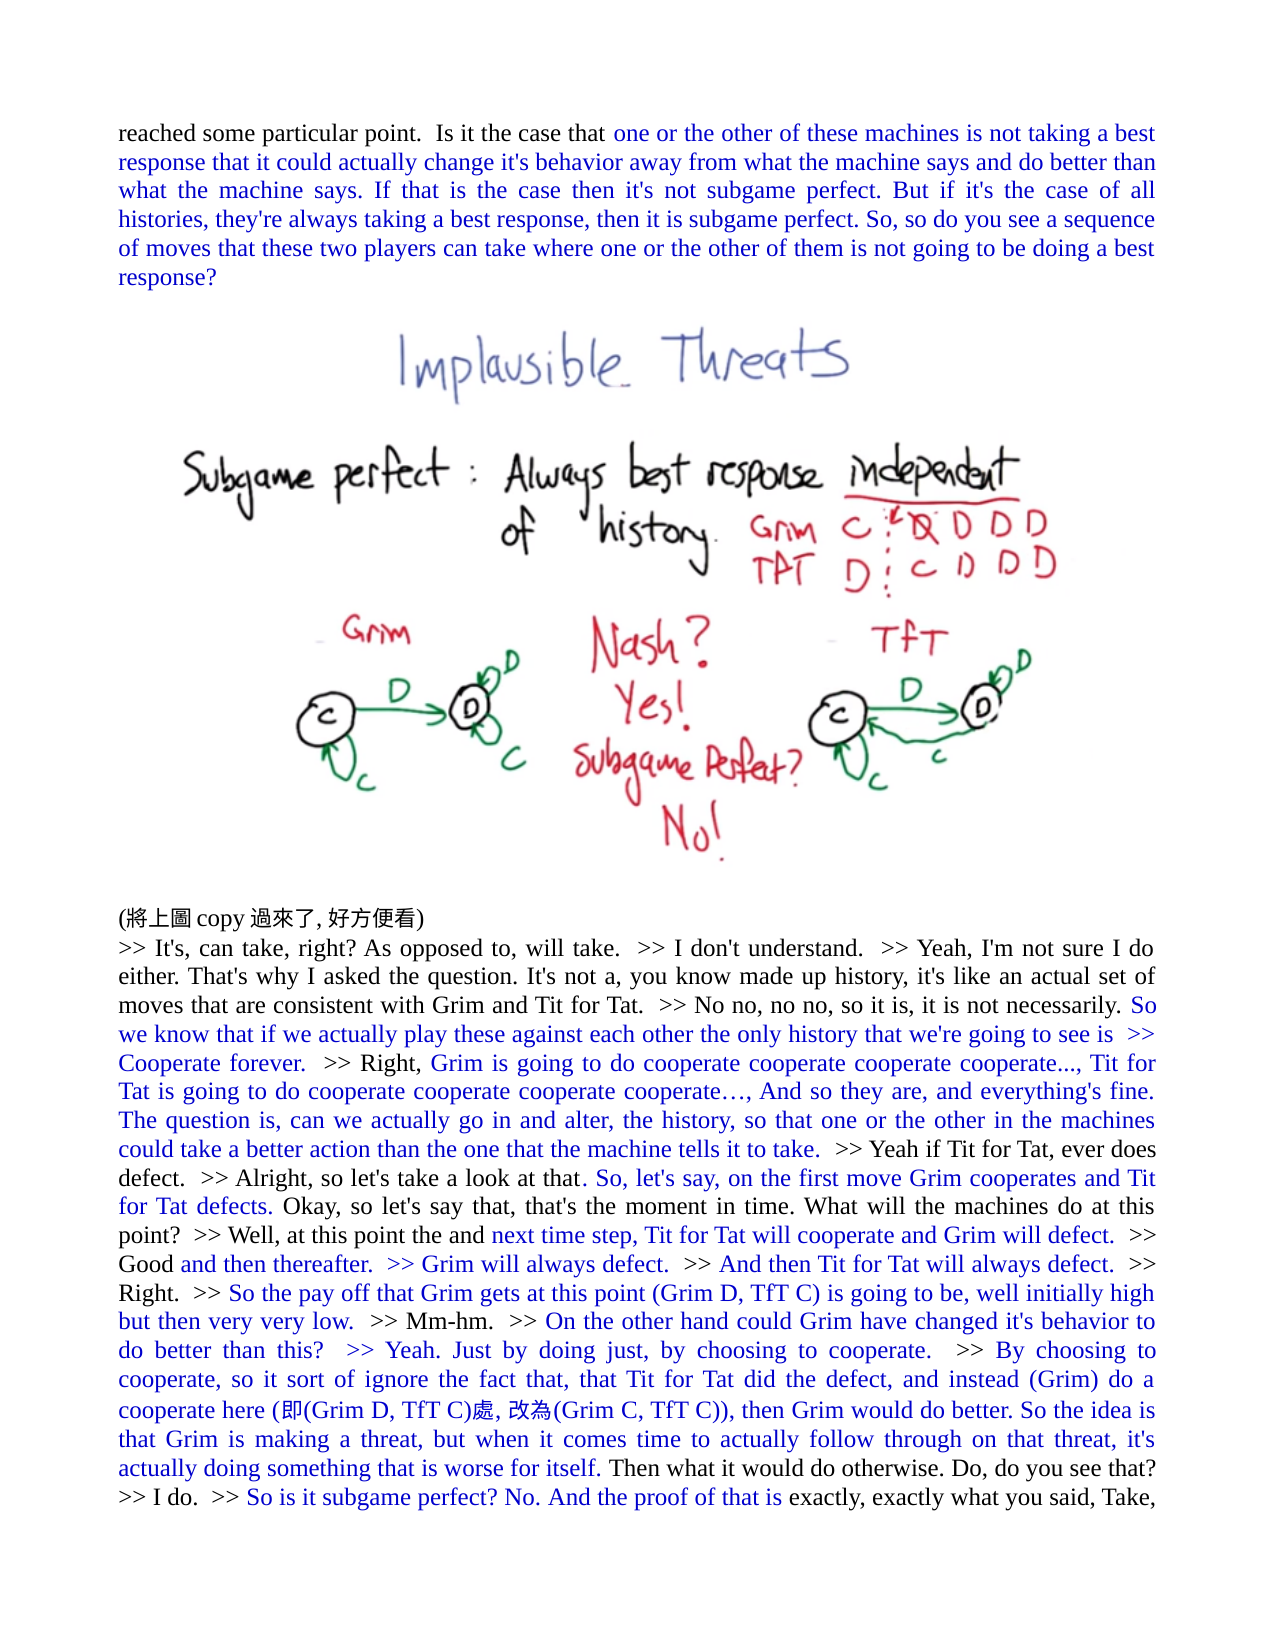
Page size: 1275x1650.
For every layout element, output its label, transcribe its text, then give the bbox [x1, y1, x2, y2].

picture [118, 319, 1157, 873]
text (將上圖copy過來了, 好方便看) [118, 901, 1157, 933]
text >> It's, can take, right? As opposed to, will take. >> I don't understand. >> Yeah, I'm not sure I do either. That's why I asked the question. It's not a, you know made up history, it's like an actual set of moves that are consistent with Grim and Tit for Tat. >> No no, no no, so it is, it is not necessarily. So we know that if we actually play these against each other the only history that we're going to see is >> Cooperate forever. >> Right, Grim is going to do cooperate cooperate cooperate cooperate..., Tit for Tat is going to do cooperate cooperate cooperate cooperate…, And so they are, and everything's fine. The question is, can we actually go in and alter, the history, so that one or the other in the machines could take a better action than the one that the machine tells it to take. >> Yeah if Tit for Tat, ever does defect. >> Alright, so let's take a look at that. So, let's say, on the first move Grim cooperates and Tit for Tat defects. Okay, so let's say that, that's the moment in time. What will the machines do at this point? >> Well, at this point the and next time step, Tit for Tat will cooperate and Grim will defect. >> Good and then thereafter. >> Grim will always defect. >> And then Tit for Tat will always defect. >> Right. >> So the pay off that Grim gets at this point (Grim D, TfT C) is going to be, well initially high but then very very low. >> Mm-hm. >> On the other hand could Grim have changed it's behavior to do better than this? >> Yeah. Just by doing just, by choosing to cooperate. >> By choosing to cooperate, so it sort of ignore the fact that, that Tit for Tat did the defect, and instead (Grim) do a cooperate here (即(Grim D, TfT C)處, 改為(Grim C, TfT C)), then Grim would do better. So the idea is that Grim is making a threat, but when it comes time to actually follow through on that threat, it's actually doing something that is worse for itself. Then what it would do otherwise. Do, do you see that? >> I do. >> So is it subgame perfect? No. And the proof of that is exactly, exactly what you said, Take, [118, 933, 1157, 1511]
text reached some particular point. Is it the case that one or the other of these machines is not taking a best response that it could actually change it's behavior away from what the machine says and do better than what the machine says. If that is the case then it's not subgame perfect. But if it's the case of all histories, they're always taking a best response, then it is subgame perfect. So, so do you see a sequence of moves that these two players can take where one or the other of them is not going to be doing a best response? [118, 118, 1157, 291]
